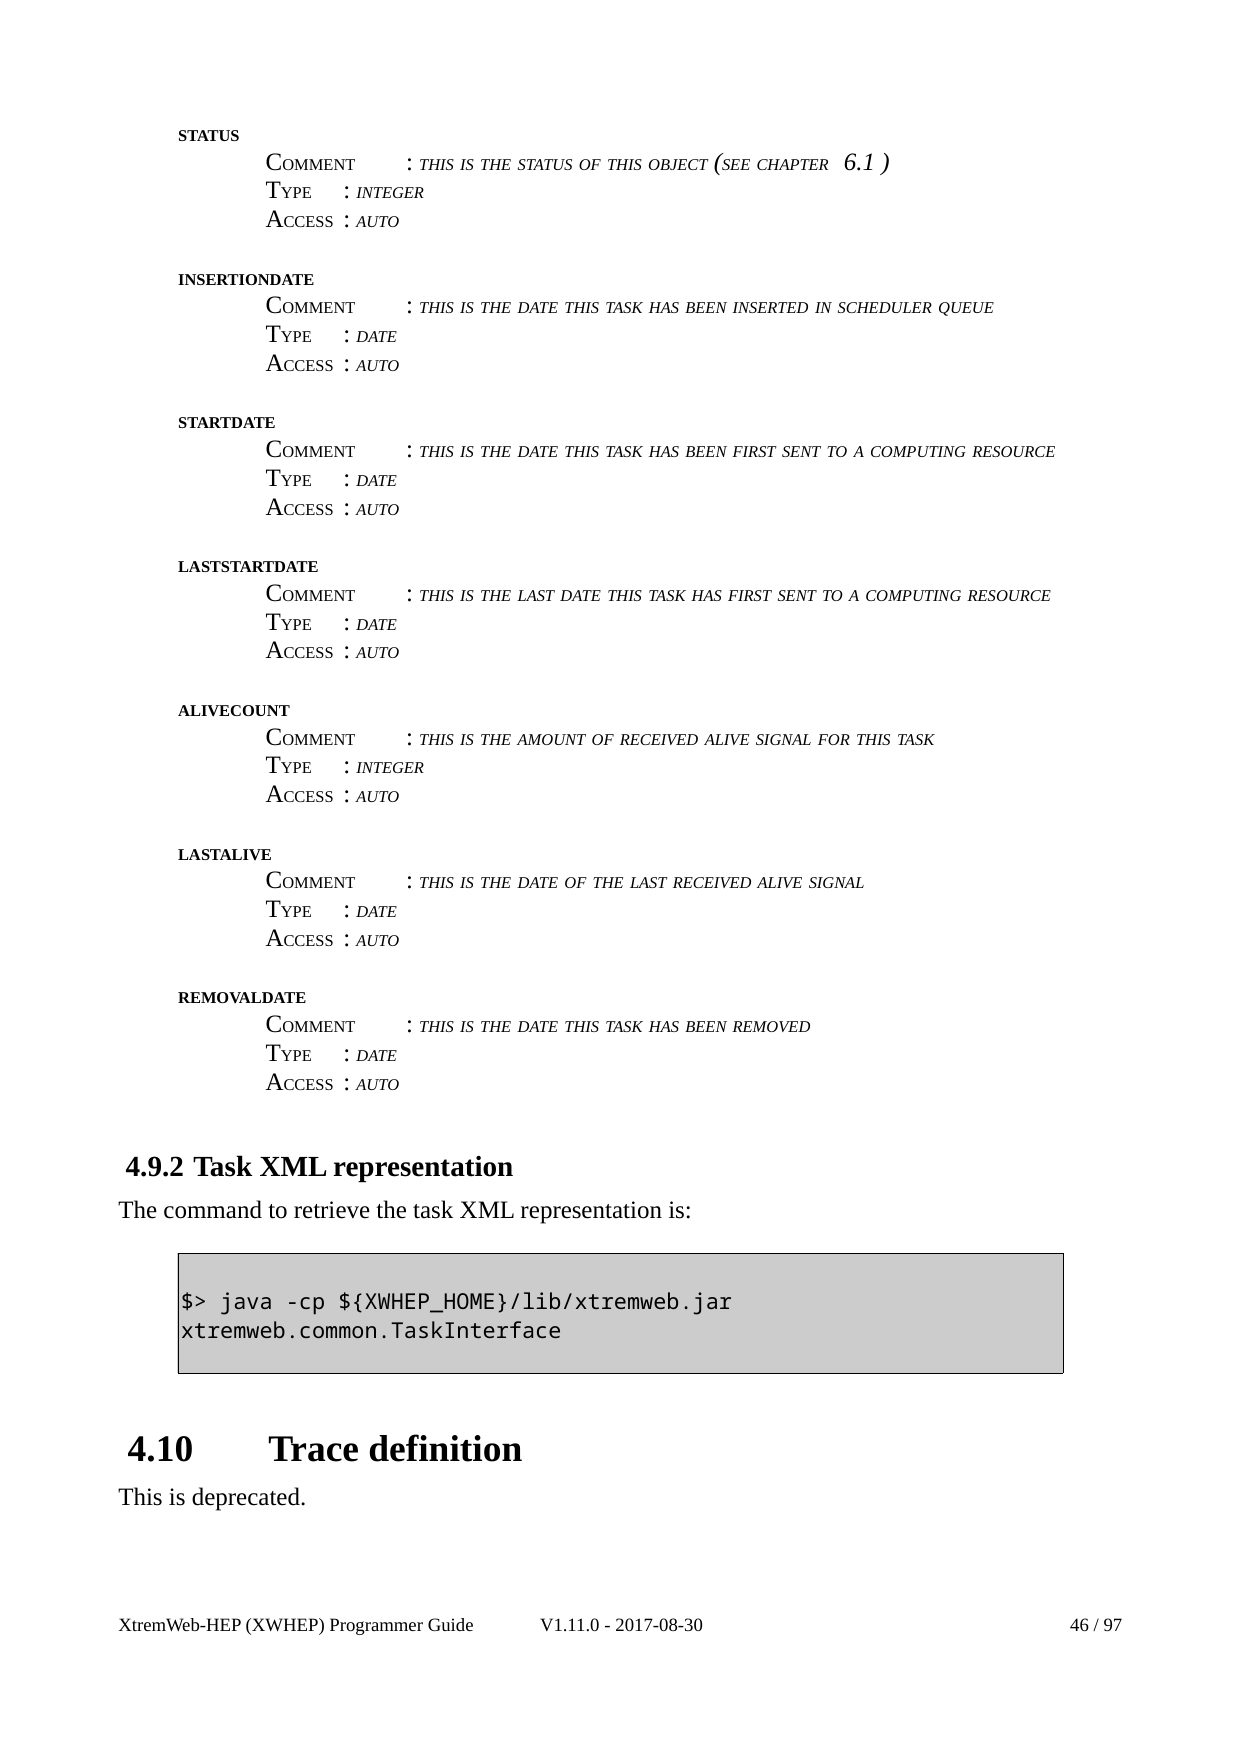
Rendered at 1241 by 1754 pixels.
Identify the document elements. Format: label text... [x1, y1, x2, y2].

text Access : auto [265, 1067, 1122, 1096]
text The command to retrieve the task XML representation is: [118, 1195, 1122, 1224]
text status [178, 118, 1122, 147]
text Access : auto [265, 204, 1122, 233]
text lastalive [178, 837, 1122, 866]
text alivecount [178, 693, 1122, 722]
text $> java -cp ${XWHEP_HOME}/lib/xtremweb.jar xtremweb.common.TaskInterface [179, 1283, 1063, 1342]
text Comment : this is the last date this task has first sent to a computing resource [265, 578, 1122, 607]
text Comment : this is the amount of received alive signal for this task [265, 722, 1122, 751]
text Comment : this is the date this task has been removed [265, 1009, 1122, 1038]
text Access : auto [265, 348, 1122, 377]
text Type : date [265, 894, 1122, 923]
text startdate [178, 406, 1122, 434]
text Access : auto [265, 779, 1122, 808]
text This is deprecated. [118, 1482, 1122, 1511]
text removaldate [178, 981, 1122, 1009]
text Access : auto [265, 492, 1122, 521]
text Type : date [265, 607, 1122, 636]
text Access : auto [265, 636, 1122, 664]
text Type : date [265, 319, 1122, 348]
text Type : date [265, 463, 1122, 492]
text laststartdate [178, 549, 1122, 578]
text Type : date [265, 1038, 1122, 1067]
text Type : integer [265, 751, 1122, 779]
text Access : auto [265, 923, 1122, 952]
subtitle Task XML representation [118, 1149, 1122, 1183]
text insertiondate [178, 262, 1122, 291]
text Comment : this is the date this task has been inserted in scheduler queue [265, 291, 1122, 319]
text Type : integer [265, 176, 1122, 204]
text Comment : this is the date of the last received alive signal [265, 866, 1122, 894]
subtitle Trace definition [118, 1427, 1122, 1470]
text Comment : this is the status of this object (see chapter 6.1) [265, 147, 1122, 176]
text Comment : this is the date this task has been first sent to a computing resource [265, 434, 1122, 463]
